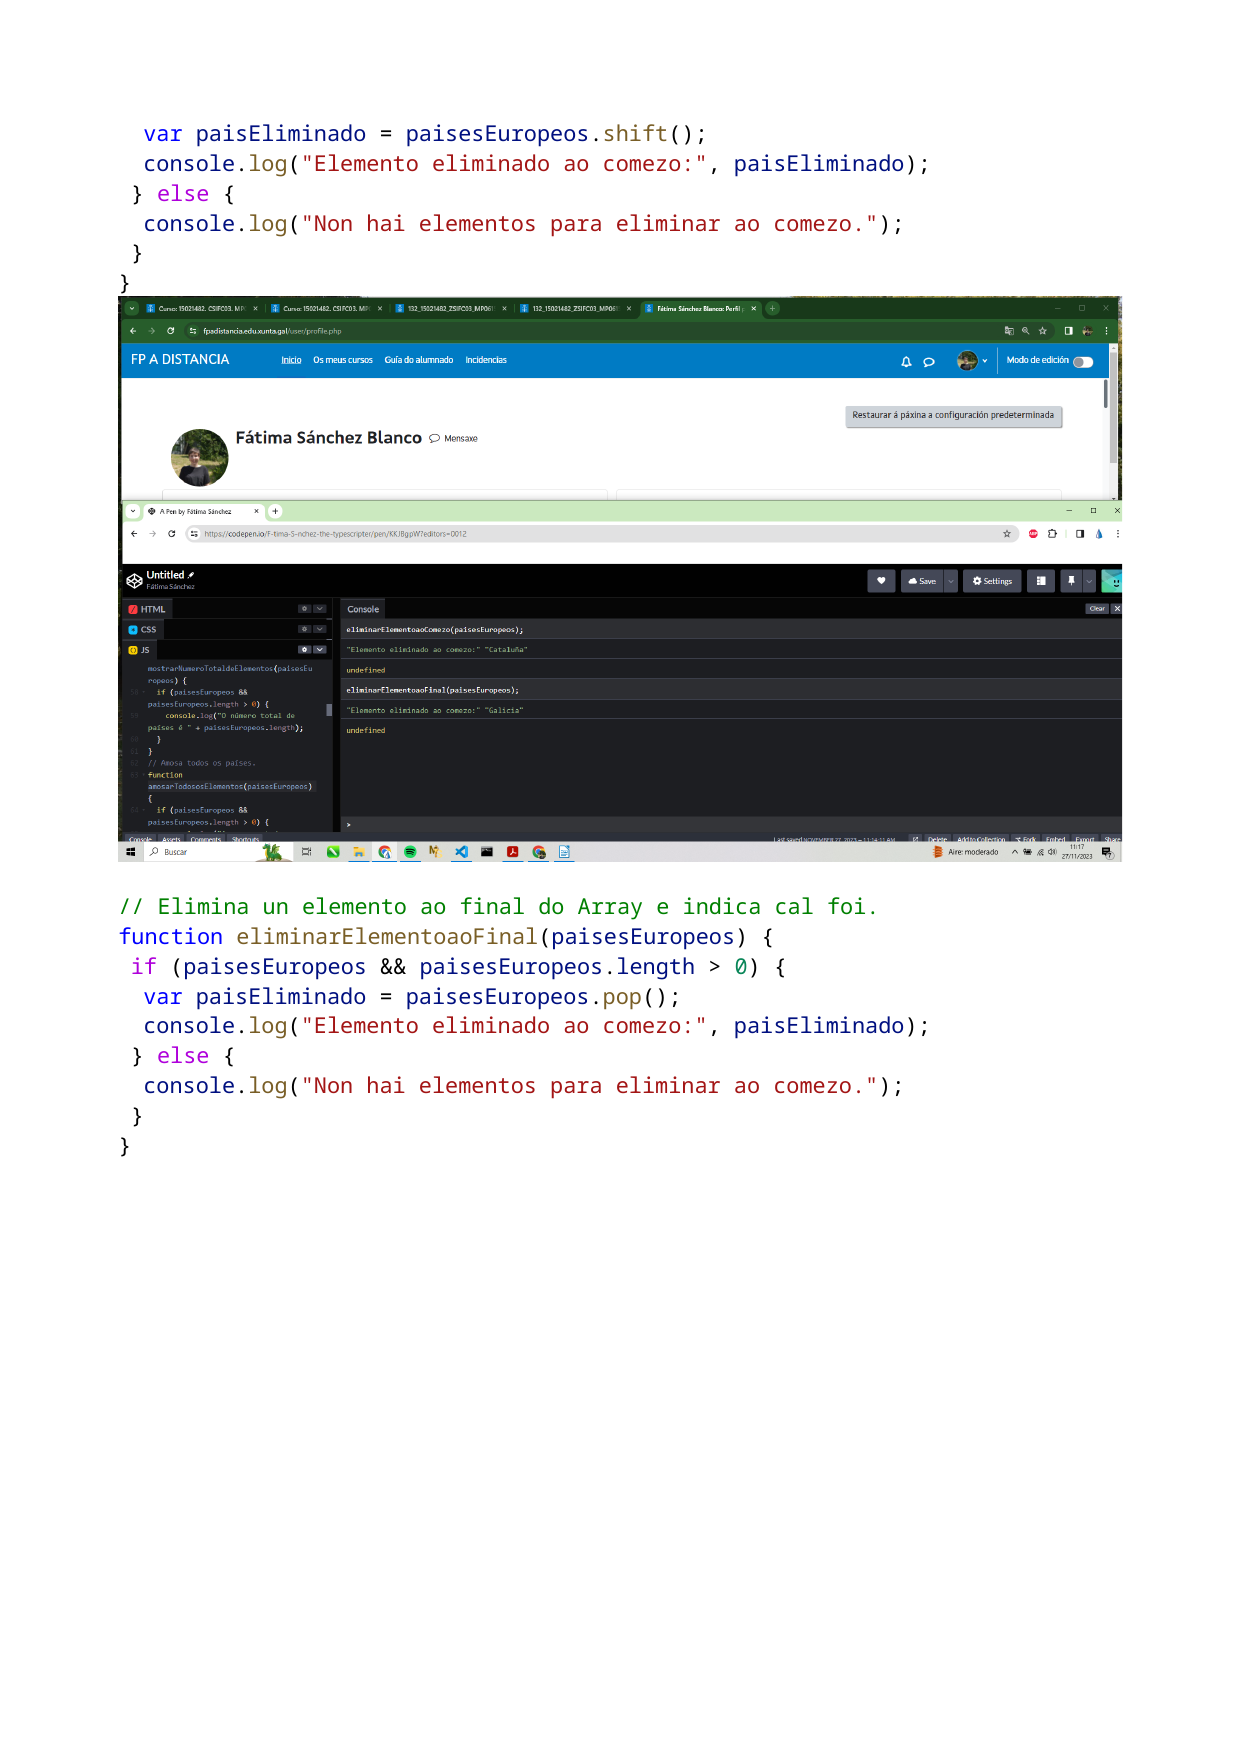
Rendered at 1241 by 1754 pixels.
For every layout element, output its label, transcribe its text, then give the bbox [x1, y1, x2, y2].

text console.log("Elemento eliminado ao comezo:", paisEliminado); [118, 148, 1122, 178]
text var paisEliminado = paisesEuropeos.pop(); [118, 981, 1122, 1011]
text function eliminarElementoaoFinal(paisesEuropeos) { [118, 921, 1122, 951]
text console.log("Non hai elementos para eliminar ao comezo."); [118, 1070, 1122, 1100]
text // Elimina un elemento ao final do Array e indica cal foi. [118, 891, 1122, 921]
text } [118, 237, 1122, 267]
text console.log("Elemento eliminado ao comezo:", paisEliminado); [118, 1011, 1122, 1040]
text } [118, 1130, 1122, 1159]
picture [118, 296, 1123, 862]
text } [118, 1100, 1122, 1130]
text console.log("Non hai elementos para eliminar ao comezo."); [118, 207, 1122, 237]
text if (paisesEuropeos && paisesEuropeos.length > 0) { [118, 951, 1122, 981]
text } [118, 267, 1122, 296]
text var paisEliminado = paisesEuropeos.shift(); [118, 118, 1122, 148]
text } else { [118, 1040, 1122, 1070]
text } else { [118, 178, 1122, 207]
